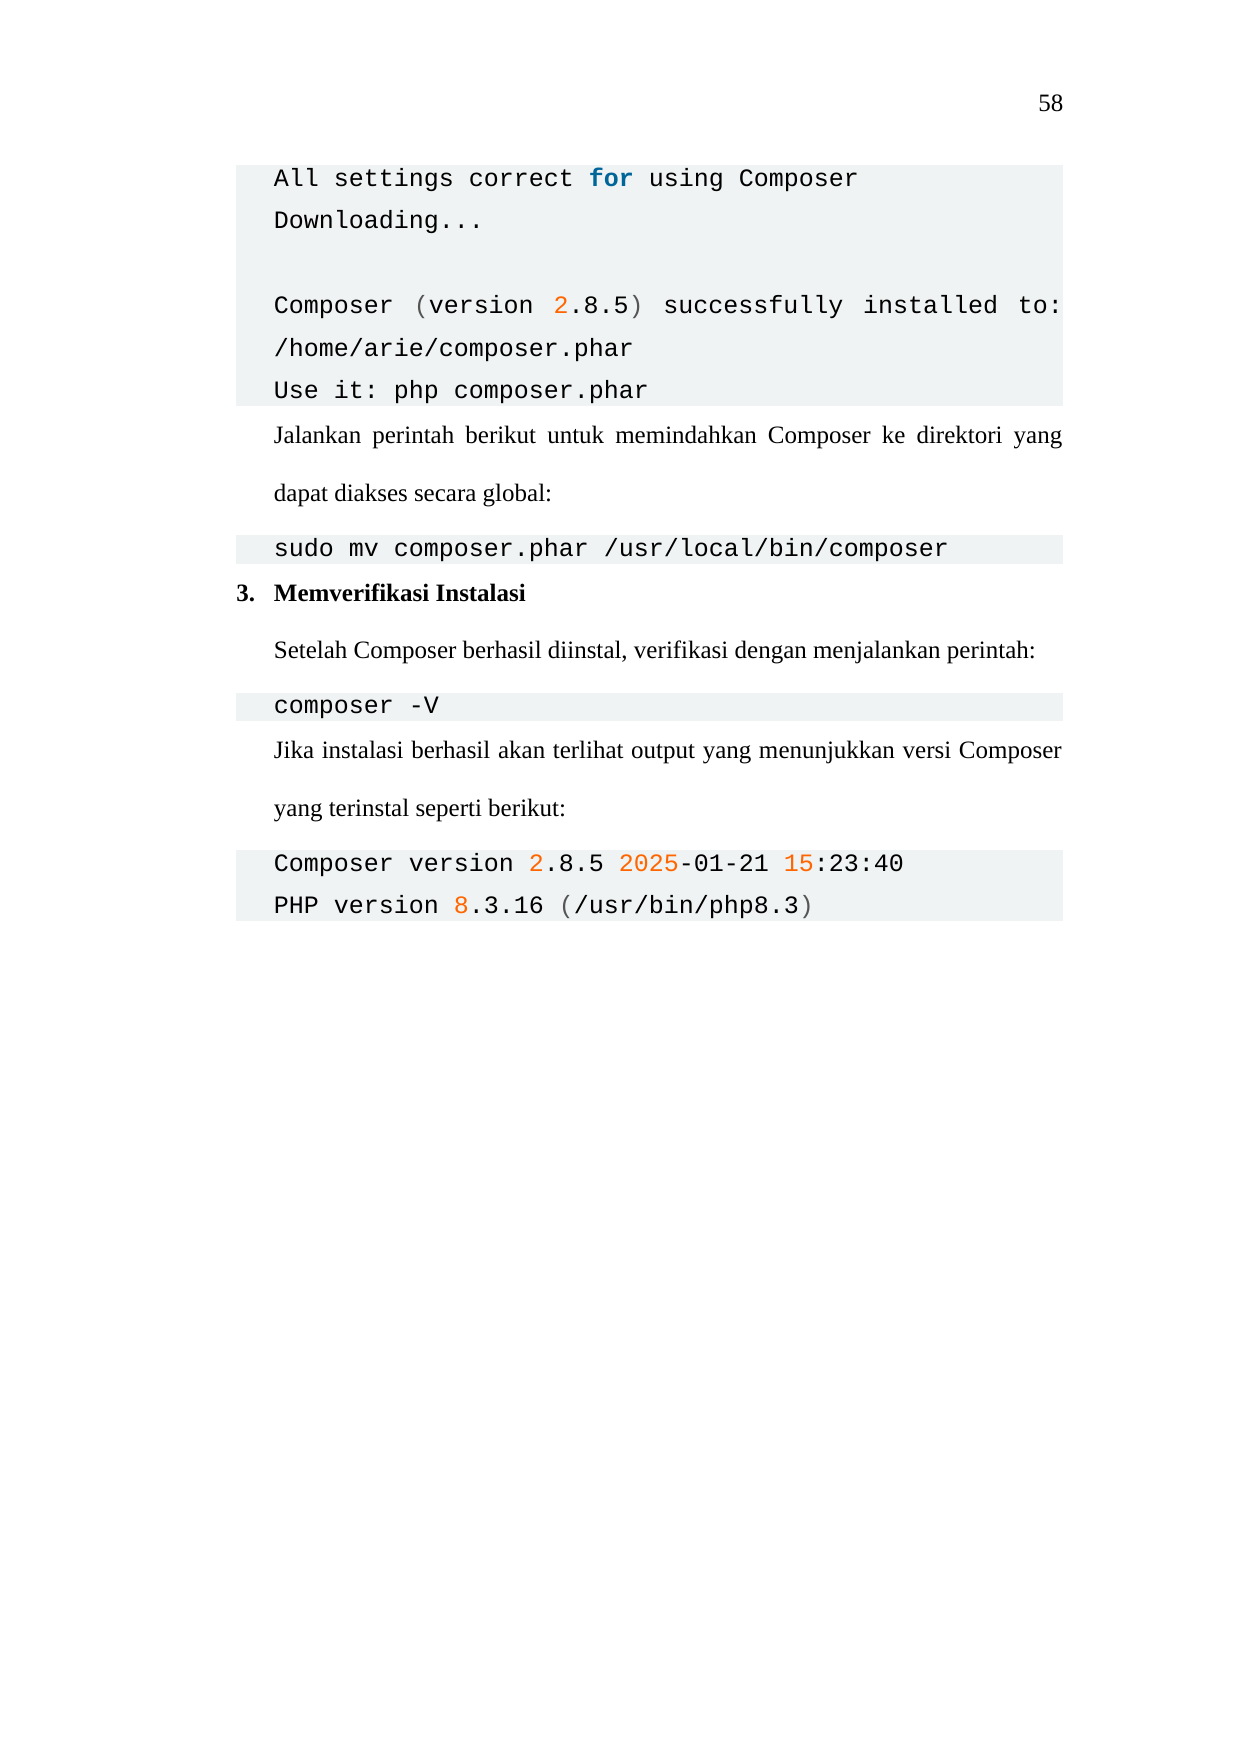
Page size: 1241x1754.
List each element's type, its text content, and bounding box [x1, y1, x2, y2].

list Downloading... [236, 208, 1063, 236]
list Jika instalasi berhasil akan terlihat output yang menunjukkan versi Composer yang terinstal seperti berikut: [236, 735, 1063, 822]
list composer -V [236, 693, 1063, 721]
list Memverifikasi Instalasi [236, 578, 1063, 607]
list Use it: php composer.phar [236, 378, 1063, 406]
list Jalankan perintah berikut untuk memindahkan Composer ke direktori yang dapat diakses secara global: [236, 420, 1063, 507]
list Setelah Composer berhasil diinstal, verifikasi dengan menjalankan perintah: [236, 635, 1063, 664]
list Composer version 2.8.5 2025-01-21 15:23:40 [236, 850, 1063, 879]
list All settings correct for using Composer [236, 165, 1063, 194]
list PHP version 8.3.16 (/usr/bin/php8.3) [236, 893, 1063, 921]
list Composer (version 2.8.5) successfully installed to: /home/arie/composer.phar [236, 293, 1063, 364]
list sudo mv composer.phar /usr/local/bin/composer [236, 535, 1063, 564]
